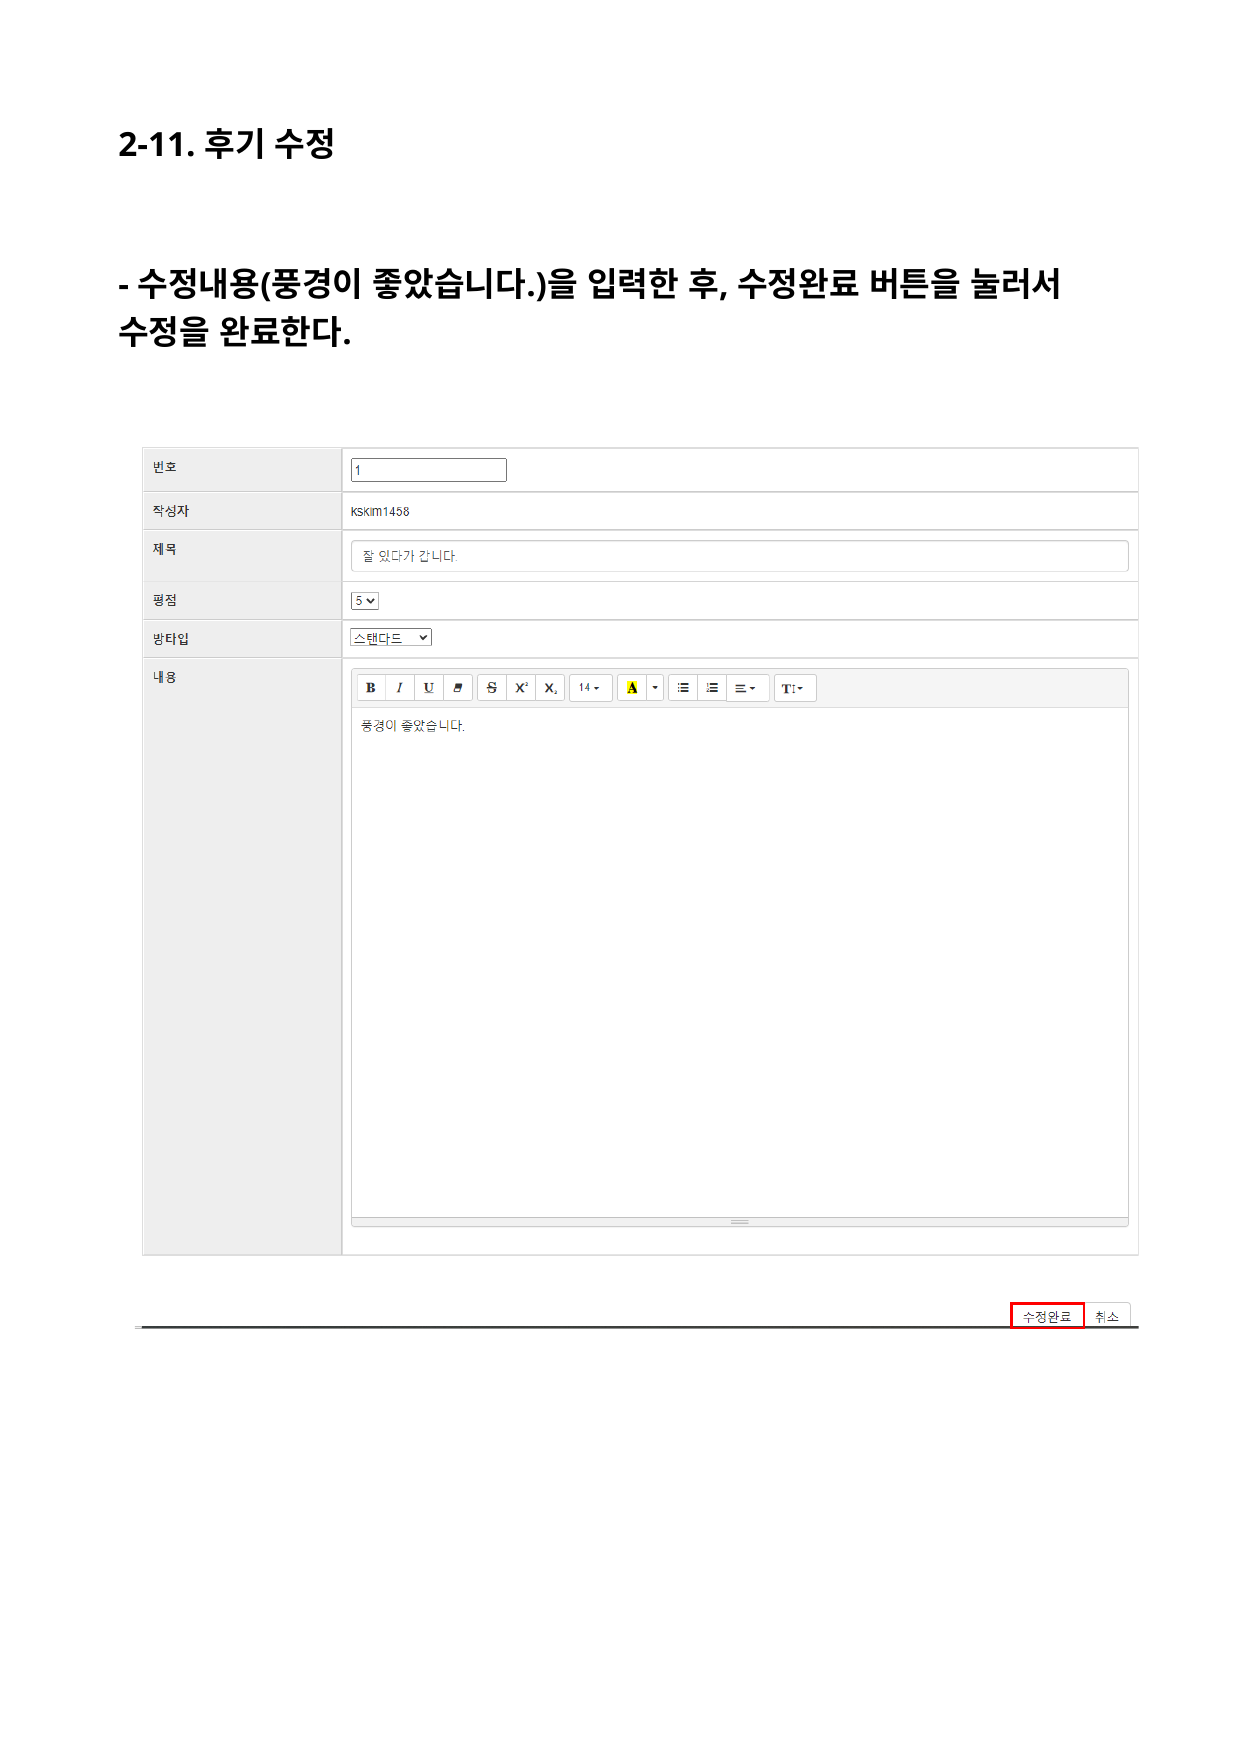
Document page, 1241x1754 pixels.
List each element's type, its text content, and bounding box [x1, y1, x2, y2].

text 2-11. 후기 수정 [118, 118, 1122, 167]
text - 수정내용(풍경이 좋았습니다.)을 입력한 후, 수정완료 버튼을 눌러서 수정을 완료한다. [118, 257, 1122, 354]
picture [134, 443, 1139, 1329]
